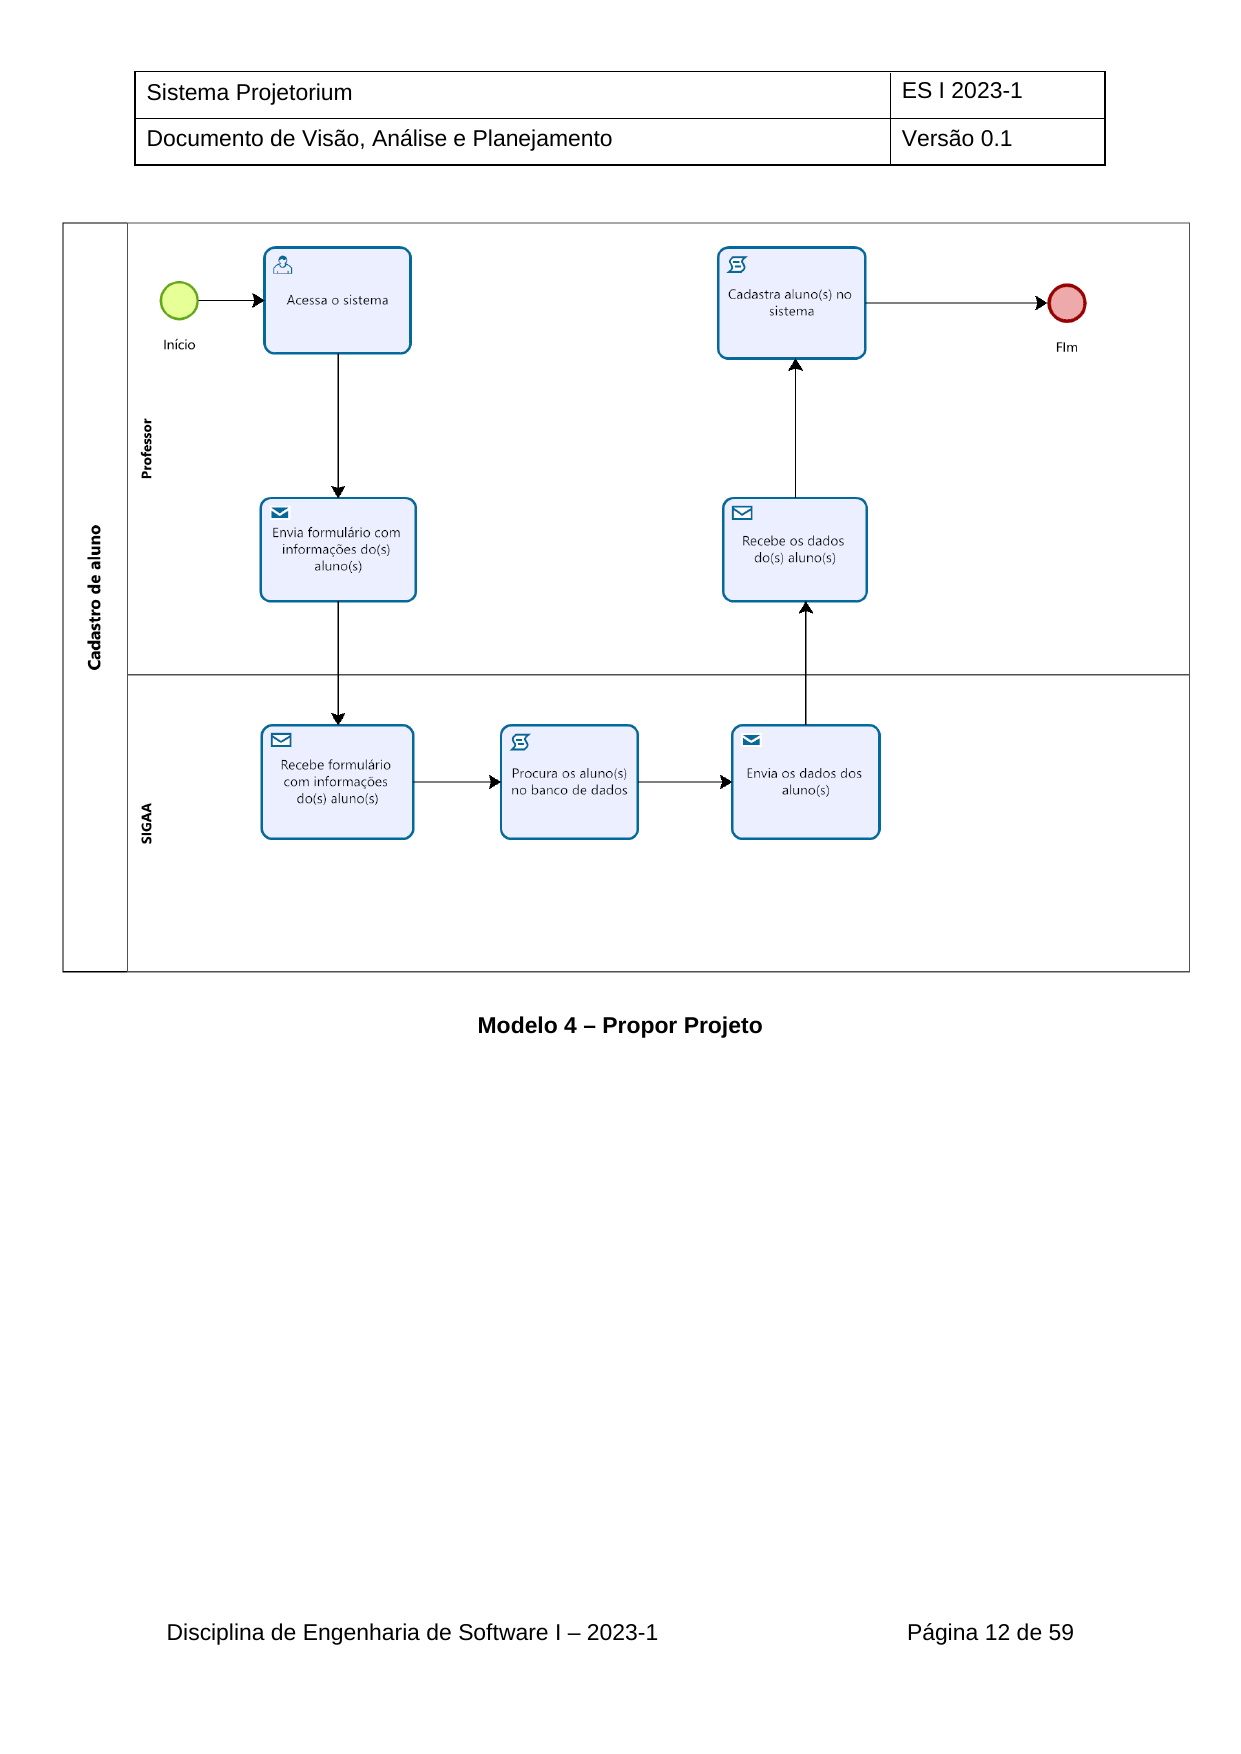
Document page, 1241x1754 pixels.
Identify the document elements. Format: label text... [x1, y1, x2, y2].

picture [42, 202, 1198, 1000]
text Modelo 4 – Propor Projeto [148, 1012, 1092, 1038]
